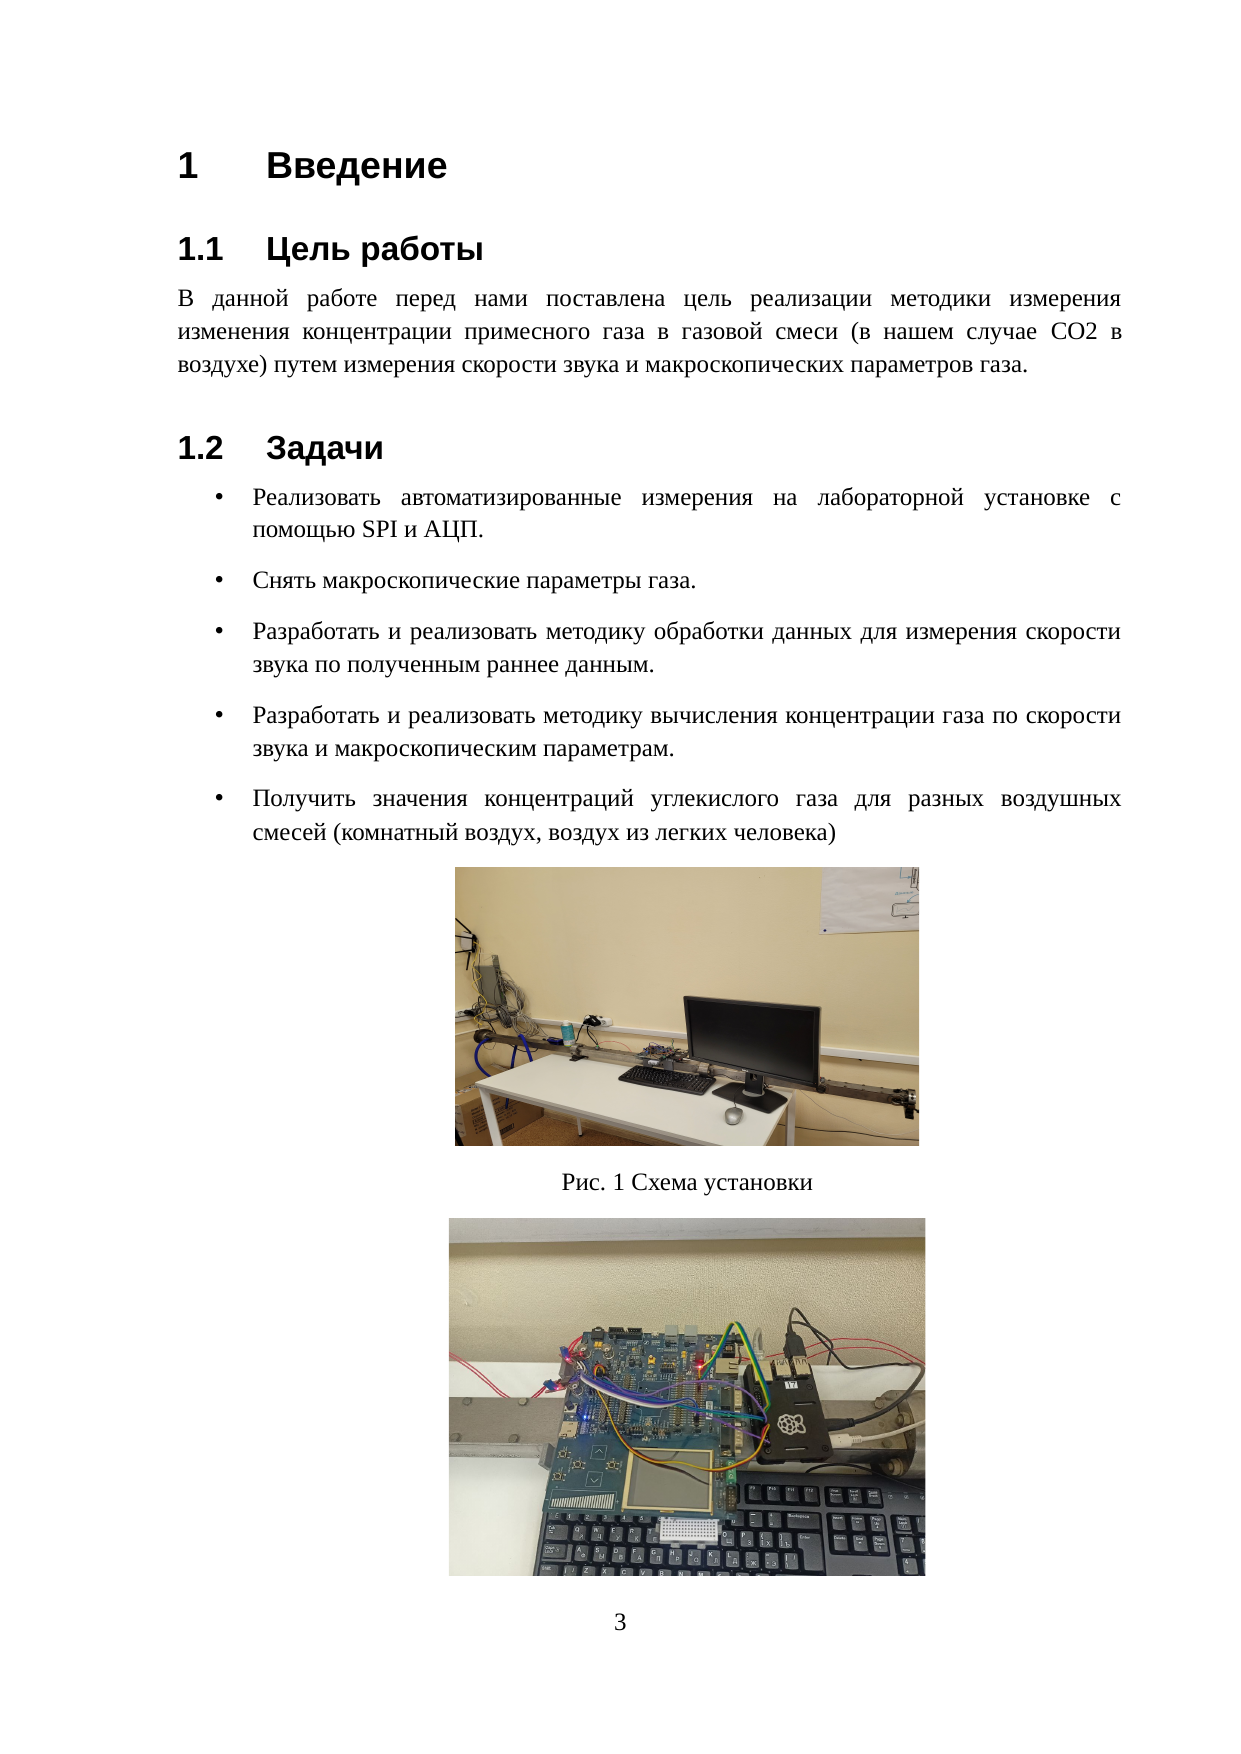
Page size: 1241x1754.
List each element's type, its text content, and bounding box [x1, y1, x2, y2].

subtitle Задачи [177, 428, 1093, 466]
list Разработать и реализовать методику вычисления концентрации газа по скорости звука и макроскопическим параметрам. [215, 700, 1122, 762]
list Снять макроскопические параметры газа. [215, 565, 1122, 594]
text В данной работе перед нами поставлена цель реализации методики измерения изменения концентрации примесного газа в газовой смеси (в нашем случае CO2 в воздухе) путем измерения скорости звука и макроскопических параметров газа. [177, 283, 1122, 378]
subtitle Введение [177, 143, 1093, 186]
list Получить значения концентраций углекислого газа для разных воздушных смесей (комнатный воздух, воздух из легких человека) [215, 783, 1122, 845]
picture [455, 867, 920, 1146]
list Реализовать автоматизированные измерения на лабораторной установке с помощью SPI и АЦП. [215, 482, 1122, 543]
list Рис. 1 Схема установки [215, 1167, 1122, 1196]
subtitle Цель работы [177, 229, 1093, 268]
picture [448, 1218, 926, 1576]
list Разработать и реализовать методику обработки данных для измерения скорости звука по полученным раннее данным. [215, 616, 1122, 678]
